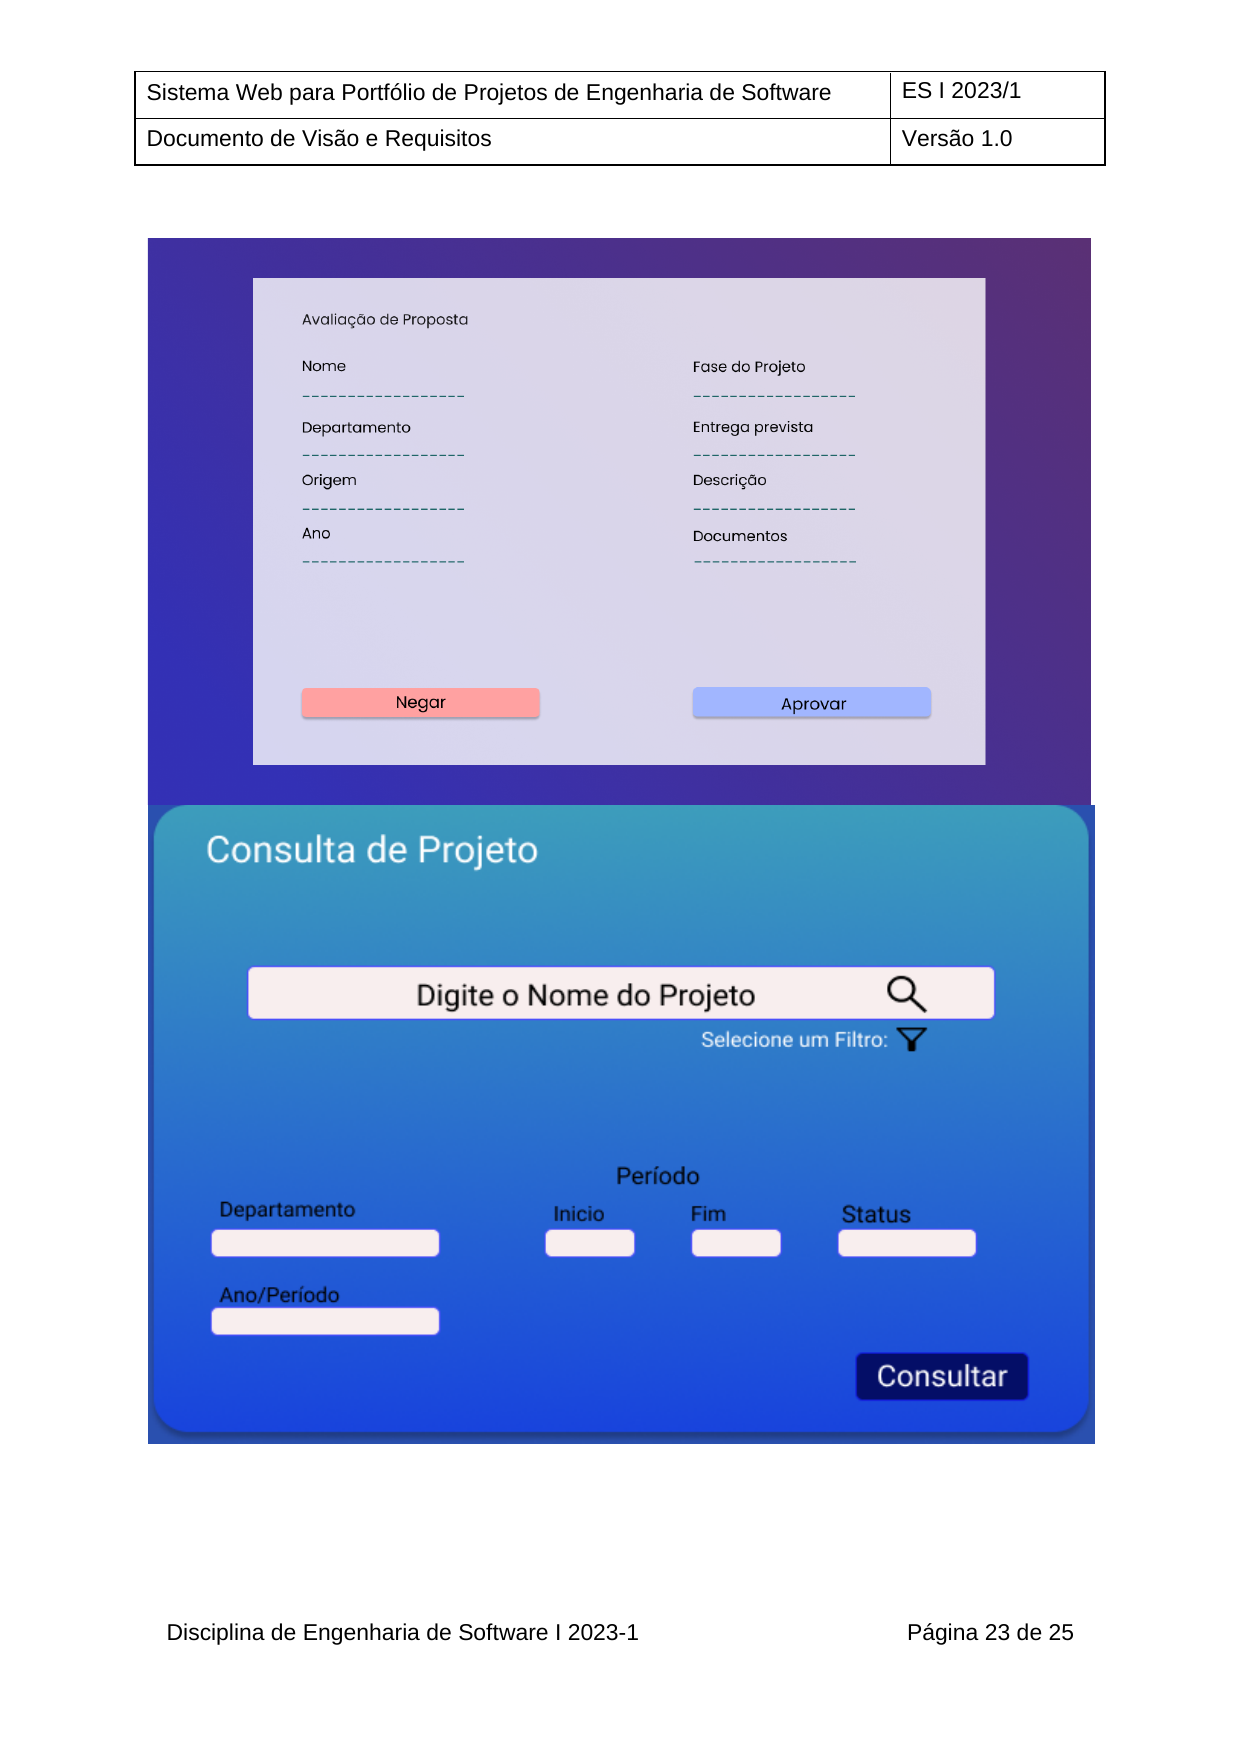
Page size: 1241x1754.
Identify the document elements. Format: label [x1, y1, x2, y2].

picture [148, 239, 1095, 1444]
